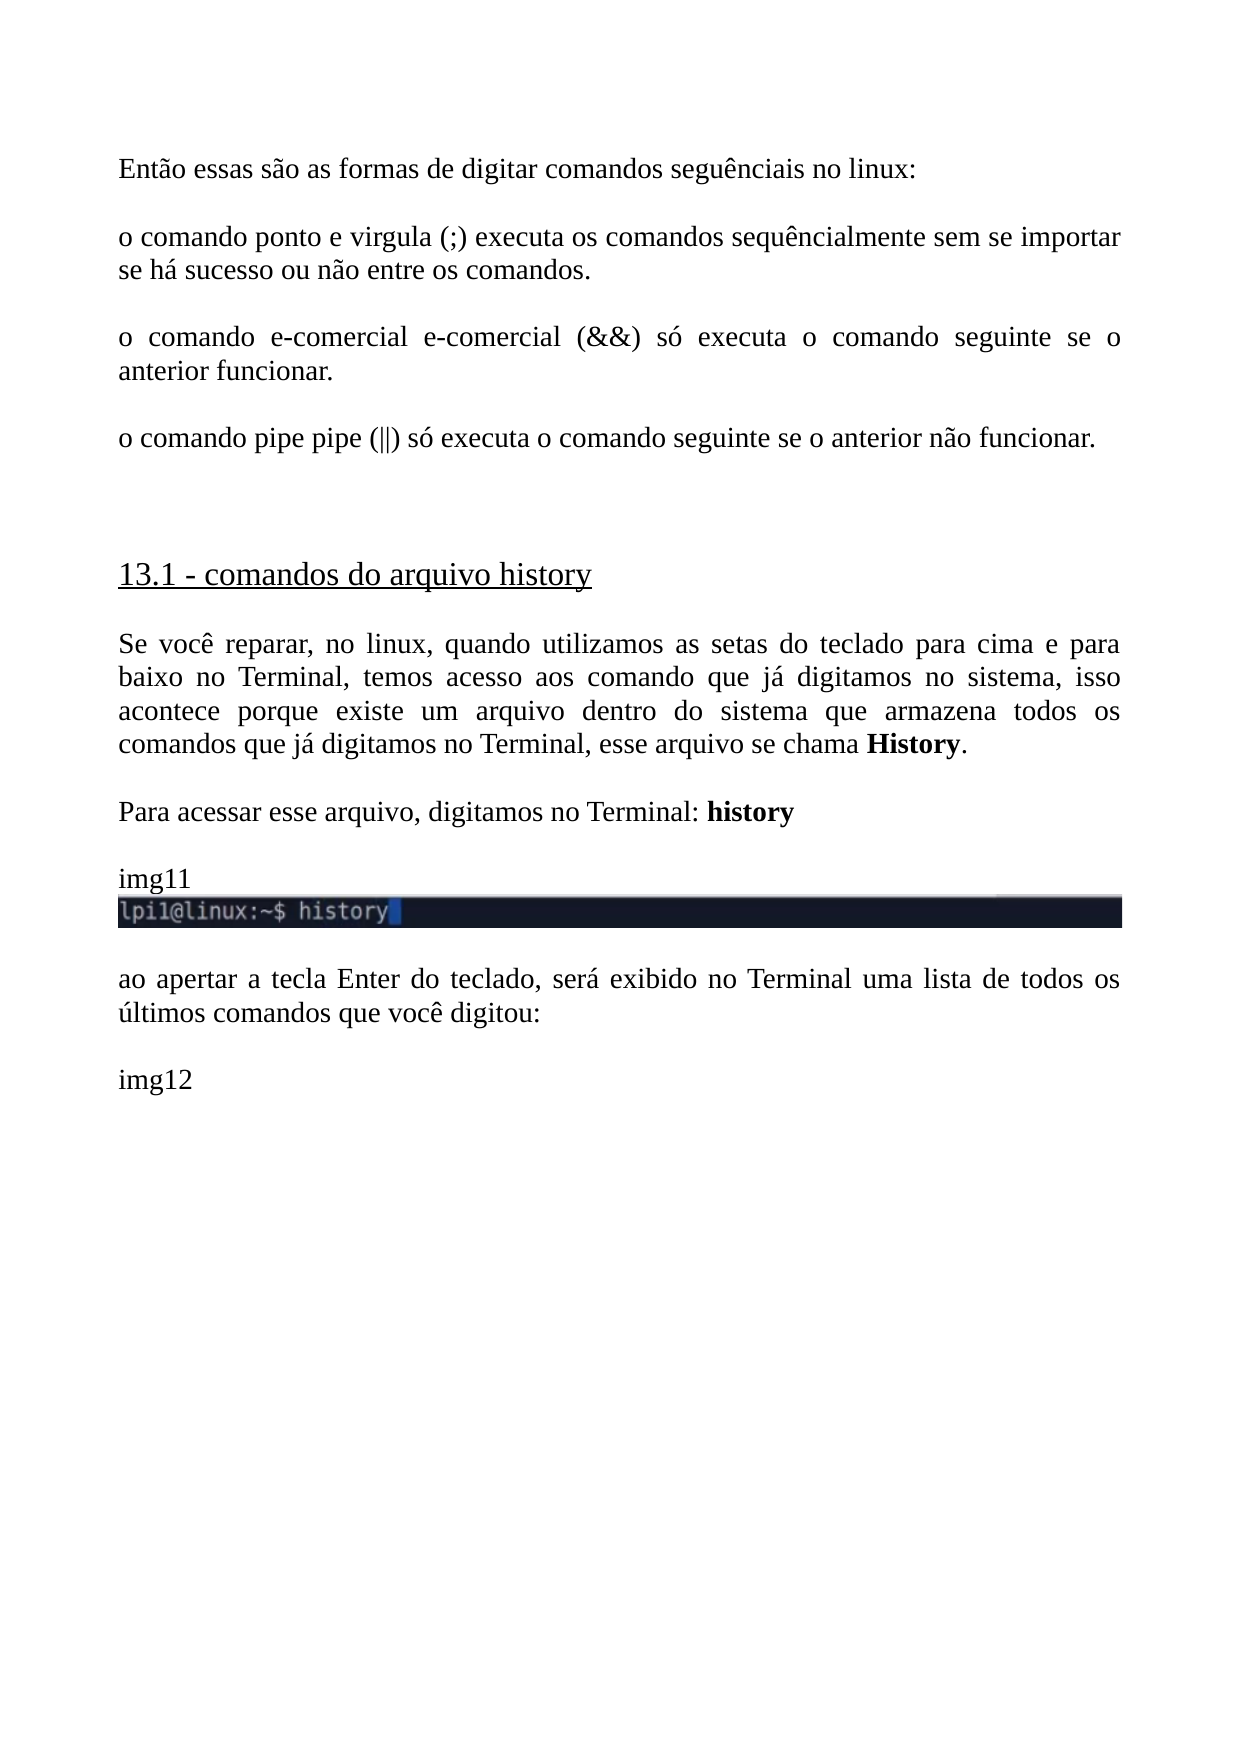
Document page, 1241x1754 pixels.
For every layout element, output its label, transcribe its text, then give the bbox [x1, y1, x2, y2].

text img12 [118, 1062, 1122, 1096]
text o comando pipe pipe (||) só executa o comando seguinte se o anterior não funcionar. [118, 420, 1122, 453]
picture [118, 894, 1123, 928]
text Se você reparar, no linux, quando utilizamos as setas do teclado para cima e para baixo no Terminal, temos acesso aos comando que já digitamos no sistema, isso acontece porque existe um arquivo dentro do sistema que armazena todos os comandos que já digitamos no Terminal, esse arquivo se chama History. [118, 626, 1122, 760]
text Então essas são as formas de digitar comandos seguênciais no linux: [118, 152, 1122, 185]
text ao apertar a tecla Enter do teclado, será exibido no Terminal uma lista de todos os últimos comandos que você digitou: [118, 961, 1122, 1028]
text o comando e-comercial e-comercial (&&) só executa o comando seguinte se o anterior funcionar. [118, 319, 1122, 386]
text Para acessar esse arquivo, digitamos no Terminal: history [118, 794, 1122, 827]
text img11 [118, 861, 1122, 894]
text o comando ponto e virgula (;) executa os comandos sequêncialmente sem se importar se há sucesso ou não entre os comandos. [118, 219, 1122, 286]
text 13.1 - comandos do arquivo history [118, 554, 1122, 592]
